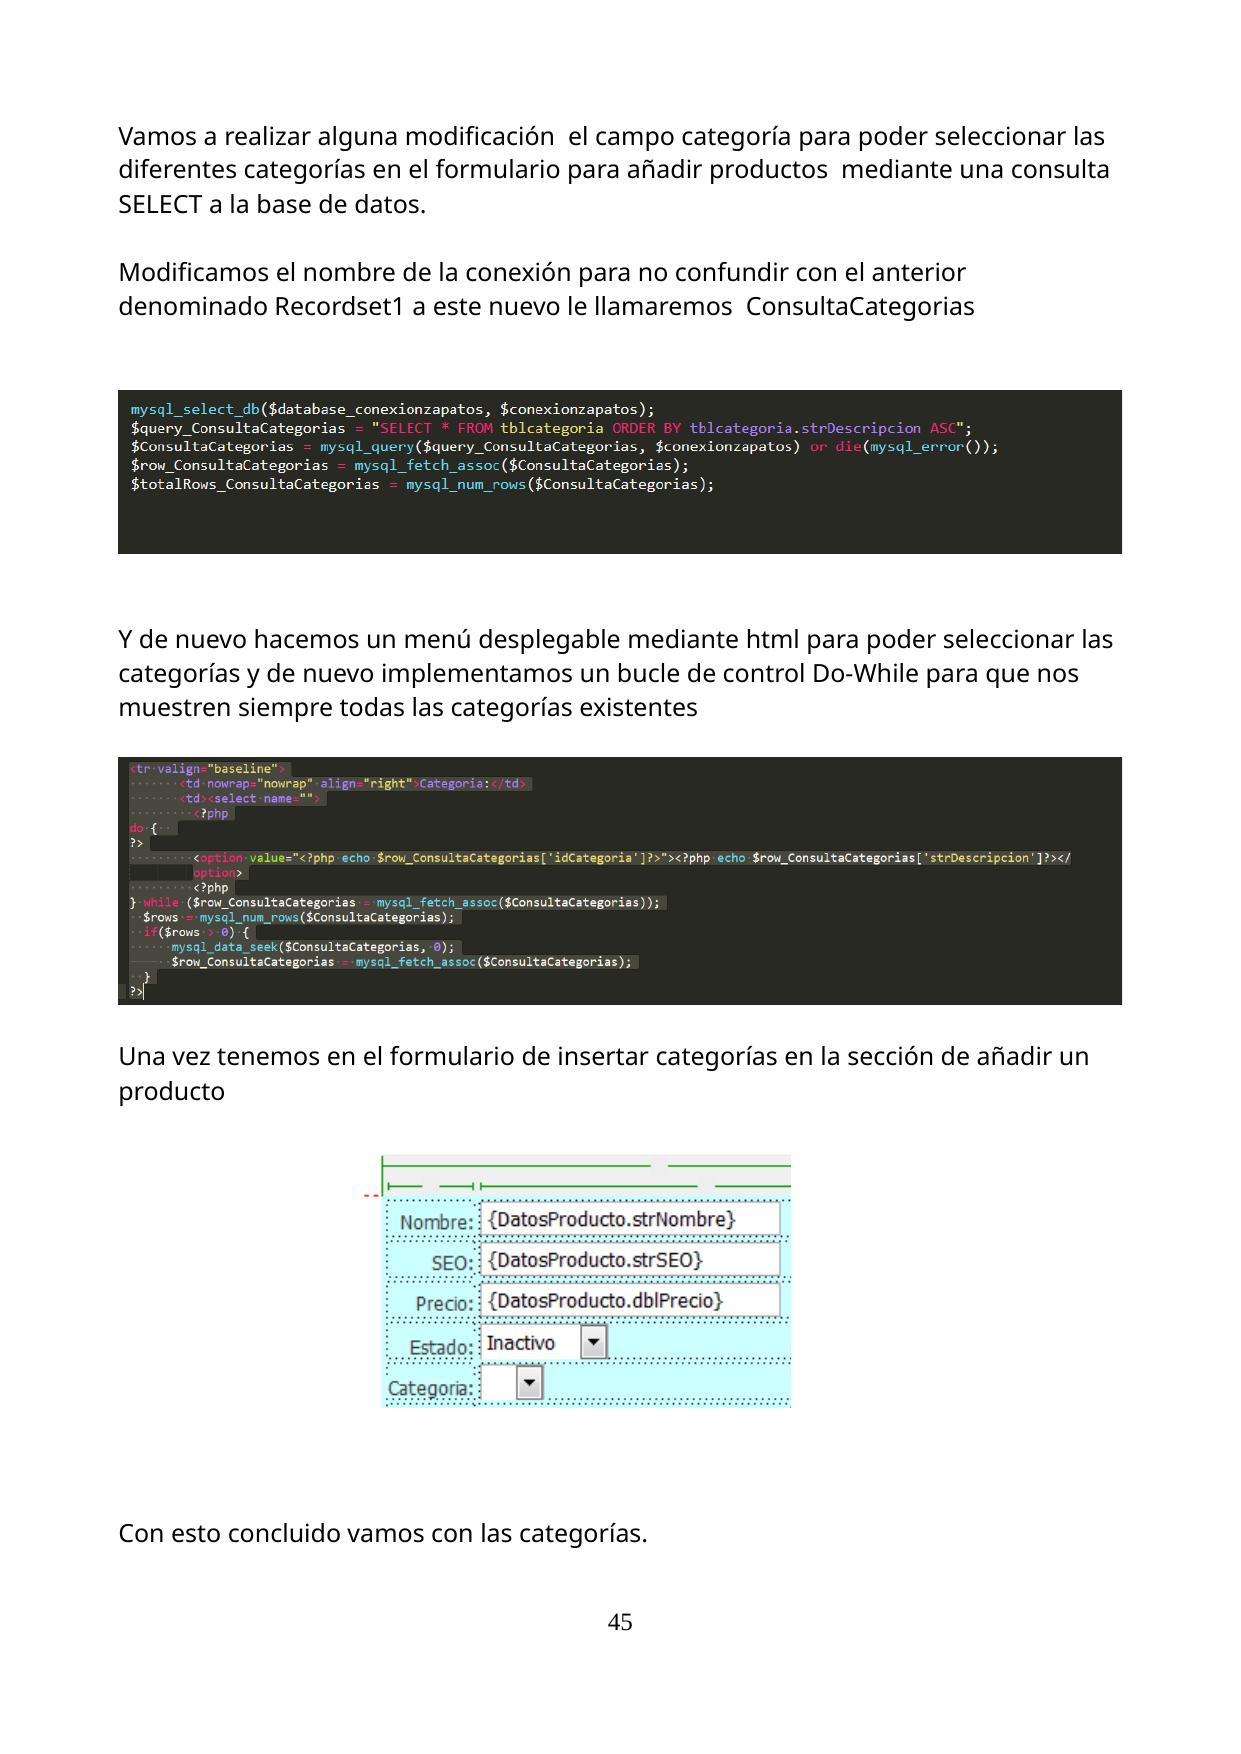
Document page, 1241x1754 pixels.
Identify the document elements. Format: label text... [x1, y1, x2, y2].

text Vamos a realizar alguna modificación el campo categoría para poder seleccionar las diferentes categorías en el formulario para añadir productos mediante una consulta SELECT a la base de datos. [118, 118, 1122, 220]
picture [363, 1153, 792, 1408]
picture [118, 390, 1123, 554]
text Una vez tenemos en el formulario de insertar categorías en la sección de añadir un producto [118, 1039, 1122, 1107]
text Modificamos el nombre de la conexión para no confundir con el anterior denominado Recordset1 a este nuevo le llamaremos ConsultaCategorias [118, 254, 1122, 322]
picture [118, 757, 1123, 1005]
text Y de nuevo hacemos un menú desplegable mediante html para poder seleccionar las categorías y de nuevo implementamos un bucle de control Do-While para que nos muestren siempre todas las categorías existentes [118, 622, 1122, 724]
text Con esto concluido vamos con las categorías. [118, 1516, 1122, 1550]
